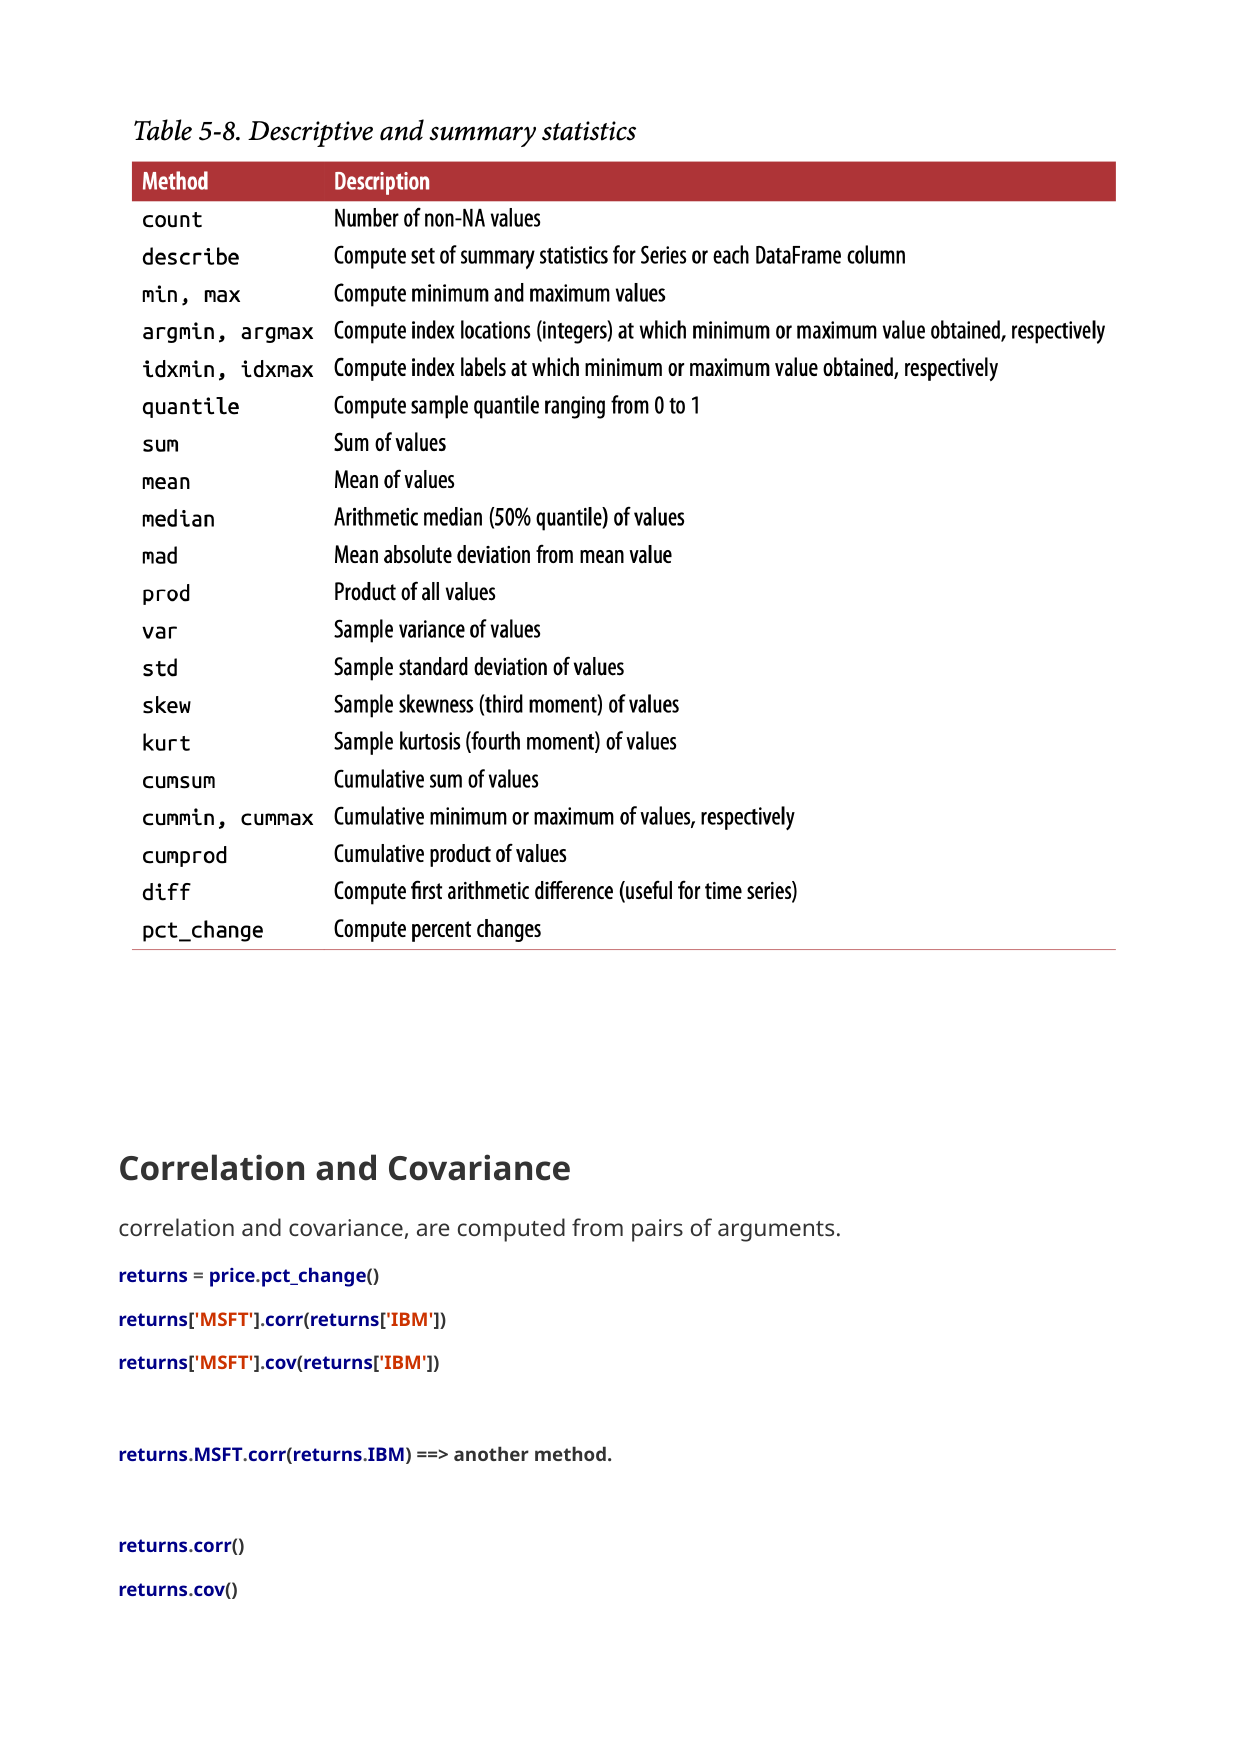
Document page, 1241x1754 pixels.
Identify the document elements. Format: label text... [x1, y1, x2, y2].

text returns['MSFT'].corr(returns['IBM']) [118, 1306, 1122, 1331]
text returns.corr() [118, 1533, 1122, 1558]
text correlation and covariance, are computed from pairs of arguments. [118, 1211, 1122, 1243]
text returns = price.pct_change() [118, 1262, 1122, 1287]
picture [118, 118, 1123, 962]
text Correlation and Covariance [118, 1145, 1122, 1190]
text returns['MSFT'].cov(returns['IBM']) [118, 1350, 1122, 1375]
text returns.cov() [118, 1576, 1122, 1602]
text returns.MSFT.corr(returns.IBM) ==> another method. [118, 1441, 1122, 1467]
